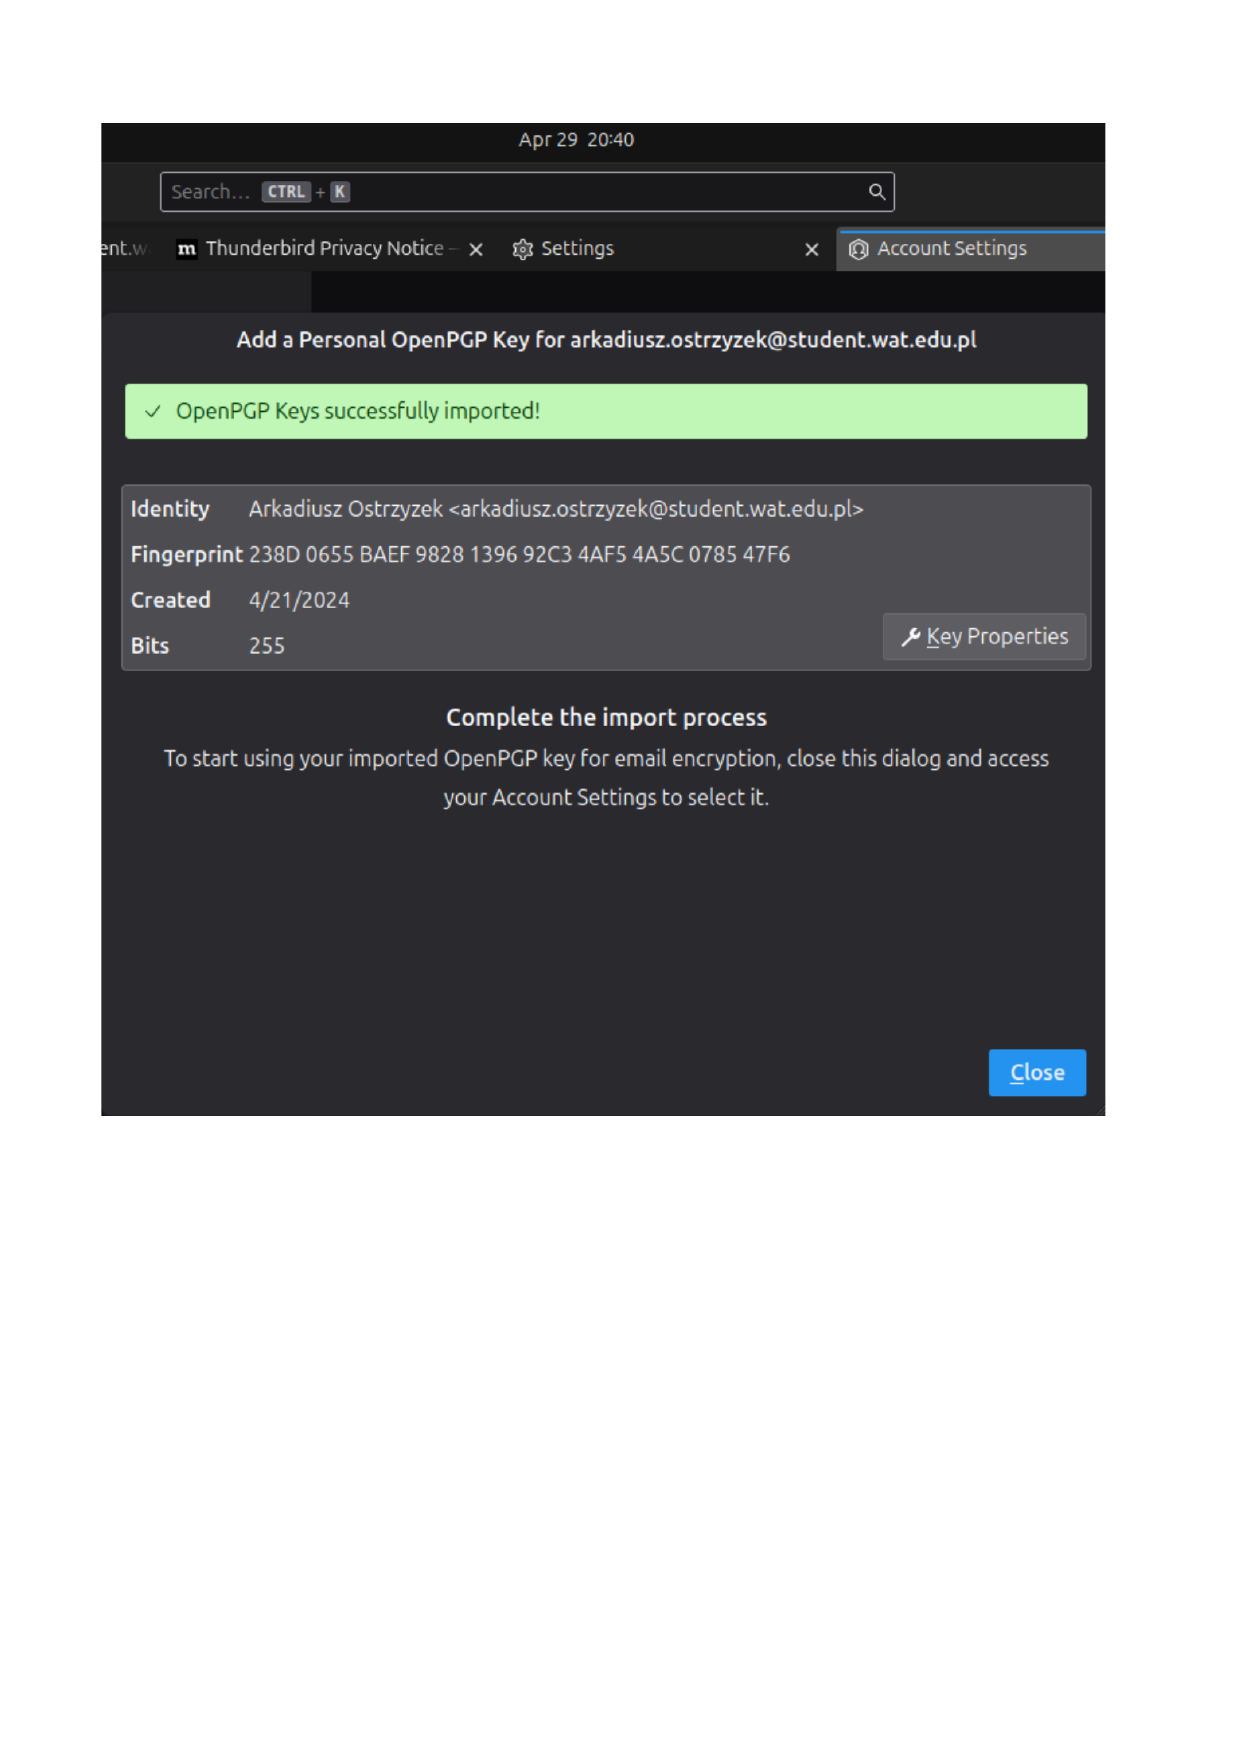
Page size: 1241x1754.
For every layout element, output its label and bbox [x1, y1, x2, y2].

picture [101, 123, 1106, 1116]
